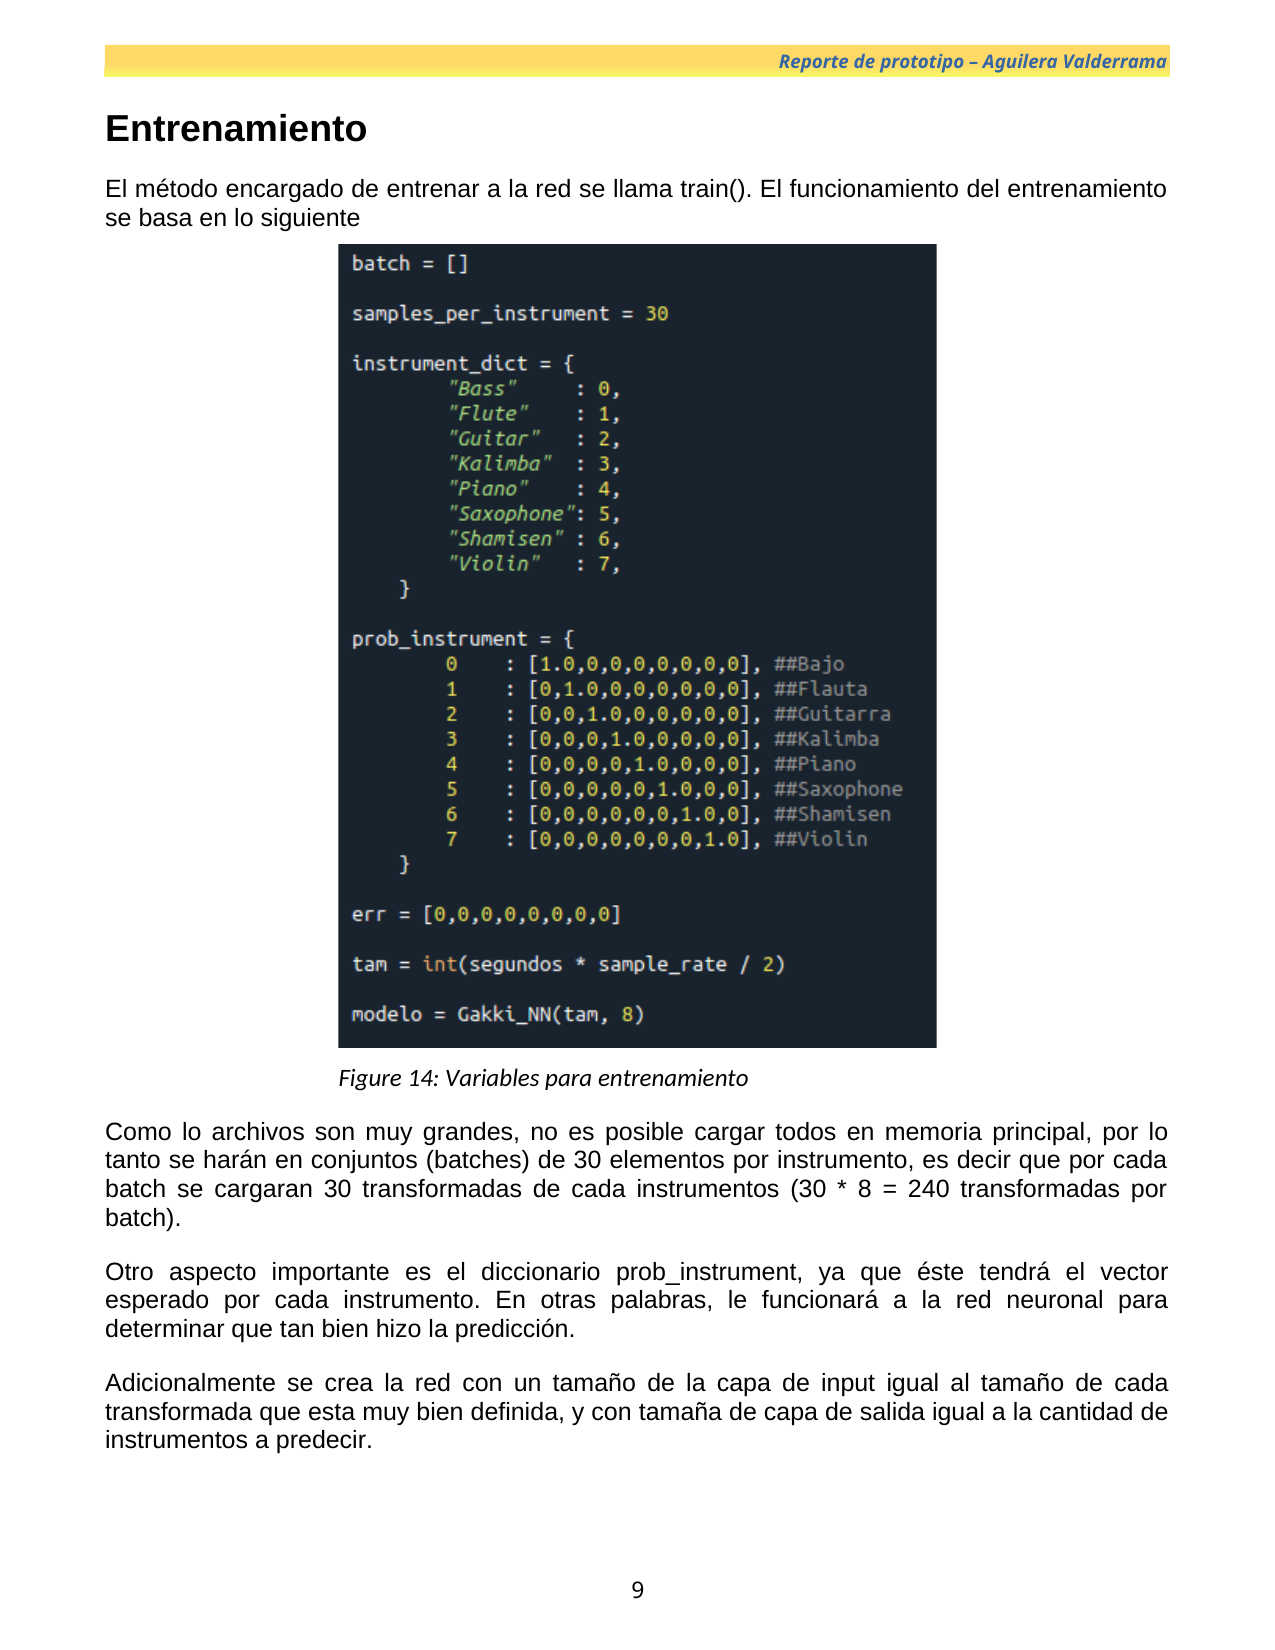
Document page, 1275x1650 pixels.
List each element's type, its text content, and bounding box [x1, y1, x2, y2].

picture [338, 244, 937, 1048]
text Figure 14: Variables para entrenamiento [338, 1048, 937, 1093]
text Otro aspecto importante es el diccionario prob_instrument, ya que éste tendrá el vector esperado por cada instrumento. En otras palabras, le funcionará a la red neuronal para determinar que tan bien hizo la predicción. [105, 1257, 1170, 1343]
text Entrenamiento [105, 106, 1170, 149]
text Adicionalmente se crea la red con un tamaño de la capa de input igual al tamaño de cada transformada que esta muy bien definida, y con tamaña de capa de salida igual a la cantidad de instrumentos a predecir. [105, 1368, 1170, 1454]
text Como lo archivos son muy grandes, no es posible cargar todos en memoria principal, por lo tanto se harán en conjuntos (batches) de 30 elementos por instrumento, es decir que por cada batch se cargaran 30 transformadas de cada instrumentos (30 * 8 = 240 transformadas por batch). [105, 1117, 1170, 1232]
text El método encargado de entrenar a la red se llama train(). El funcionamiento del entrenamiento se basa en lo siguiente [105, 174, 1170, 232]
